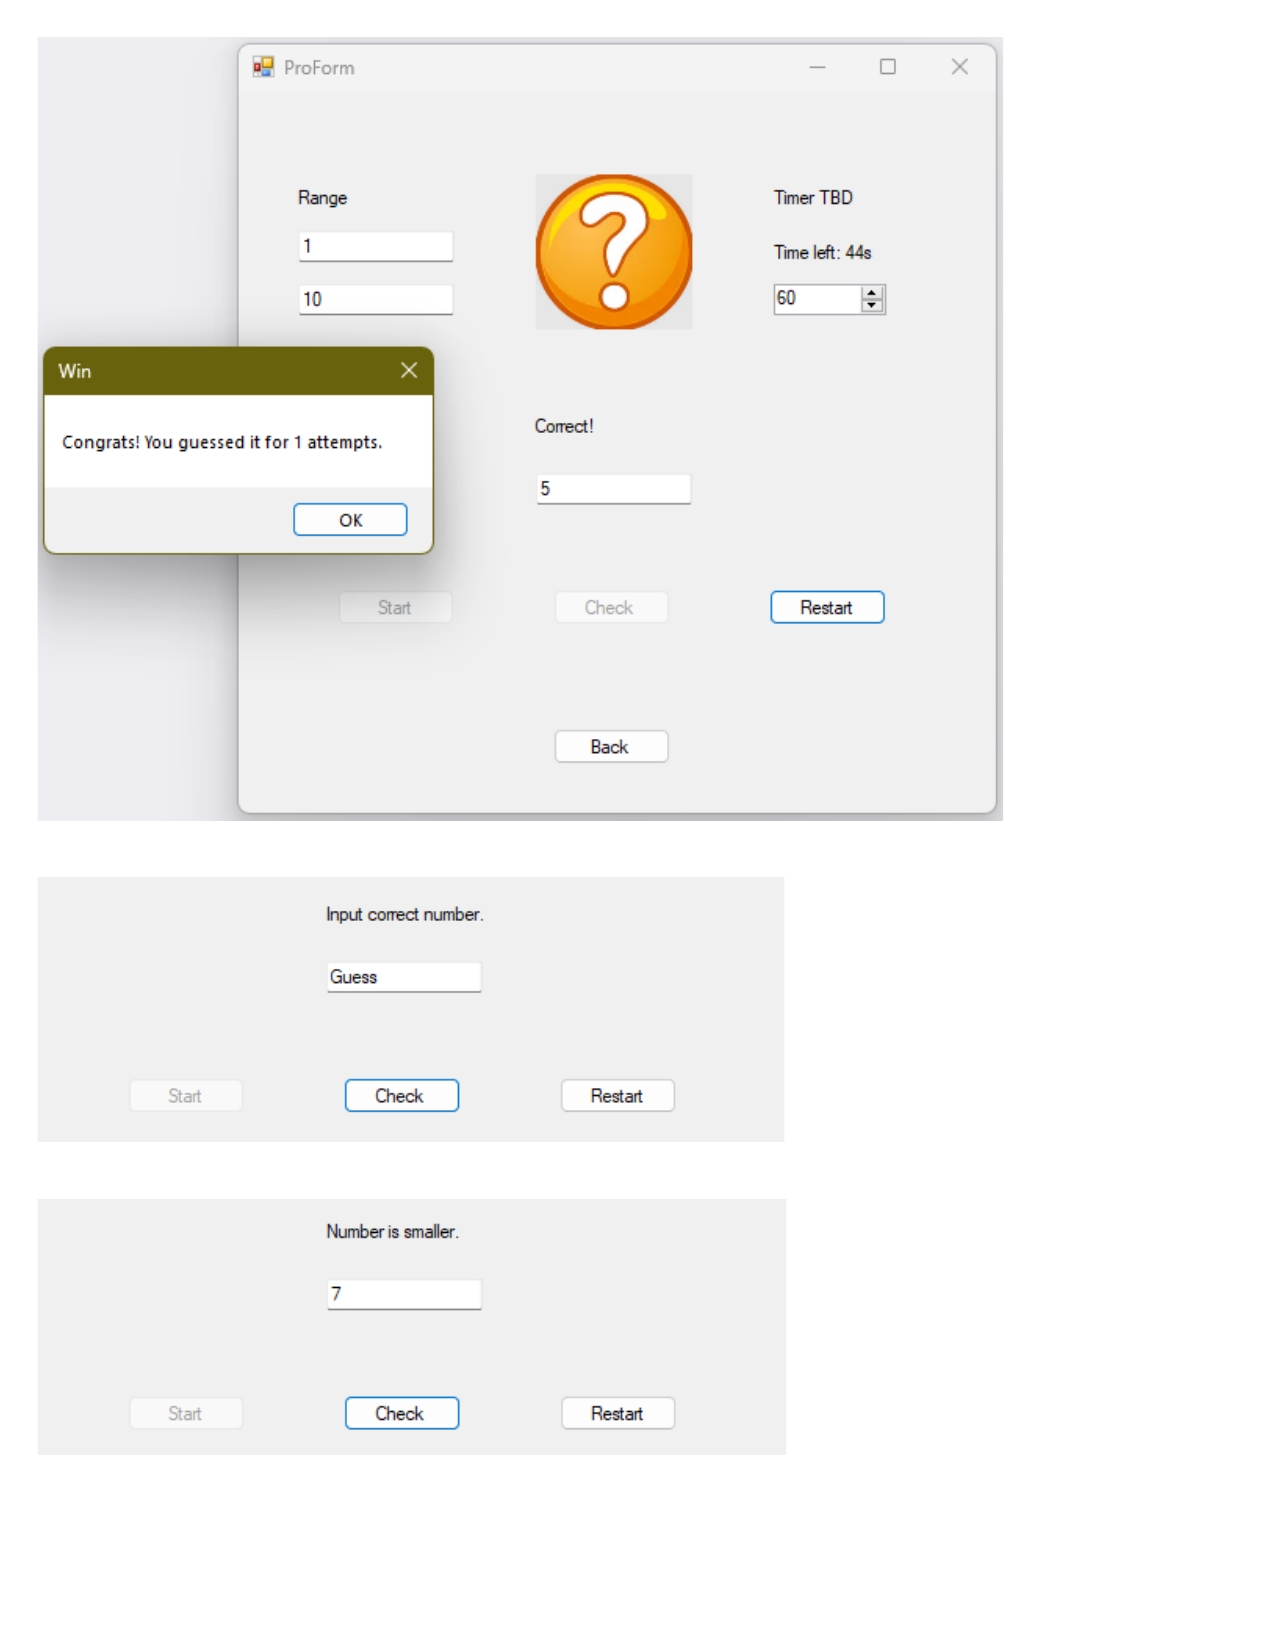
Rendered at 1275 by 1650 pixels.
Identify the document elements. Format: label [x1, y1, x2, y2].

picture [37, 37, 1004, 821]
picture [37, 1199, 787, 1455]
picture [37, 877, 785, 1142]
